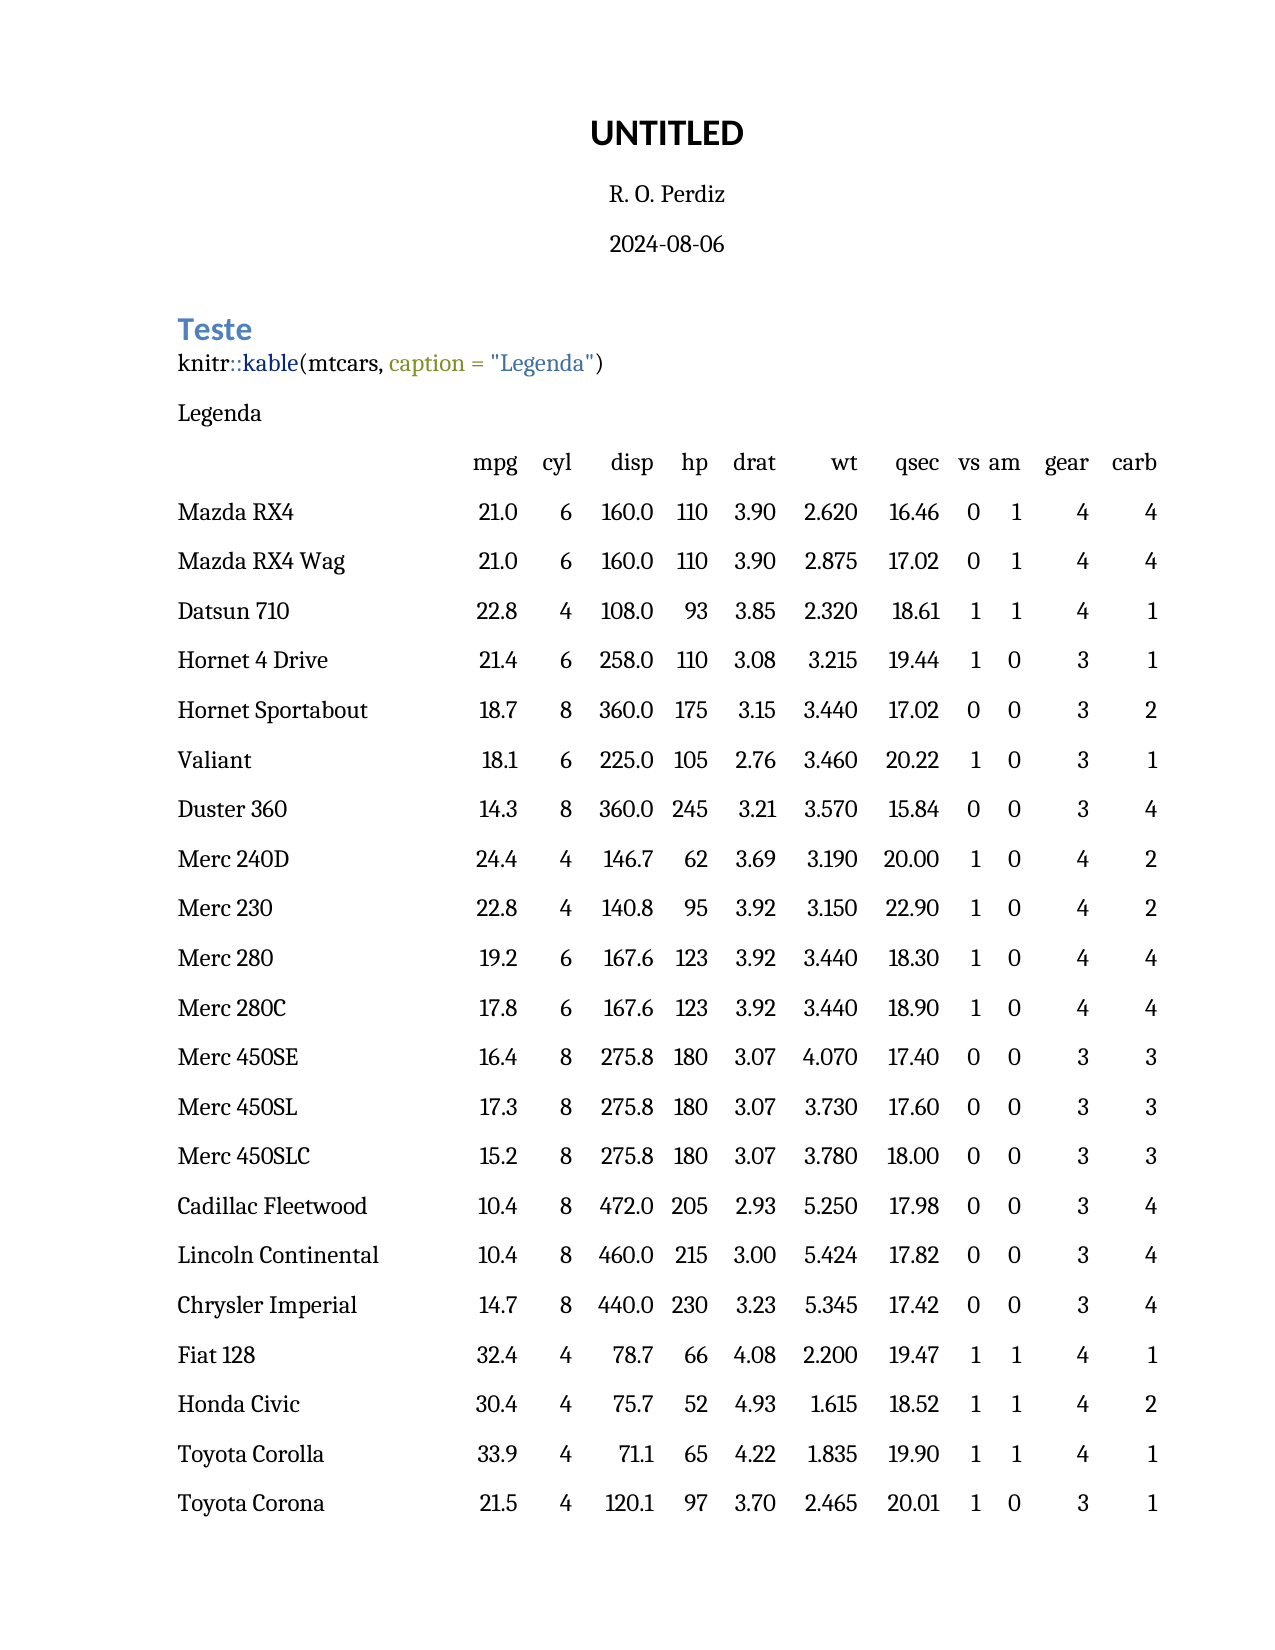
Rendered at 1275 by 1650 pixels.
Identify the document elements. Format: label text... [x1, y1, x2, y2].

table_cell Toyota Corona [177, 1489, 449, 1539]
table_cell 2.875 [776, 547, 857, 597]
table_cell 3 [1021, 1043, 1089, 1093]
table_cell 4.08 [708, 1341, 776, 1390]
text 2024-08-06 [177, 229, 1157, 258]
table_header disp [572, 448, 653, 498]
table_cell 1 [1089, 646, 1157, 696]
table_cell 0 [980, 1291, 1021, 1341]
table_cell 8 [517, 696, 572, 746]
table_cell 3 [1089, 1142, 1157, 1192]
table_cell 1 [939, 1390, 980, 1440]
table_cell 0 [939, 498, 980, 547]
table_cell 4 [1021, 498, 1089, 547]
table_cell 17.42 [858, 1291, 939, 1341]
table_cell 52 [653, 1390, 708, 1440]
table_cell 3.90 [708, 498, 776, 547]
table_cell Toyota Corolla [177, 1440, 449, 1489]
table_cell 16.4 [449, 1043, 517, 1093]
table_cell 4 [517, 894, 572, 944]
table_cell 245 [653, 795, 708, 845]
table_cell 0 [939, 1291, 980, 1341]
table_cell 146.7 [572, 845, 653, 894]
table_cell 3.440 [776, 944, 857, 993]
table_cell Mazda RX4 Wag [177, 547, 449, 597]
table_header drat [708, 448, 776, 498]
table_cell Duster 360 [177, 795, 449, 845]
table_cell 4 [1021, 944, 1089, 993]
table_cell 1 [939, 894, 980, 944]
table_cell 1 [980, 1390, 1021, 1440]
table_cell 3 [1021, 1192, 1089, 1241]
table_cell 2.93 [708, 1192, 776, 1241]
table_cell 215 [653, 1241, 708, 1291]
table_header qsec [858, 448, 939, 498]
table_cell 0 [980, 994, 1021, 1043]
table_cell 3.07 [708, 1043, 776, 1093]
table_header wt [776, 448, 857, 498]
table_cell 3 [1089, 1043, 1157, 1093]
table_cell 8 [517, 1093, 572, 1142]
table_cell 2.465 [776, 1489, 857, 1539]
table_cell 167.6 [572, 994, 653, 1043]
table_cell Mazda RX4 [177, 498, 449, 547]
table_cell 0 [939, 547, 980, 597]
table_cell Merc 280C [177, 994, 449, 1043]
table_cell Merc 450SE [177, 1043, 449, 1093]
table_cell Honda Civic [177, 1390, 449, 1440]
table_cell 3.70 [708, 1489, 776, 1539]
table_cell 3.440 [776, 696, 857, 746]
table_cell 19.44 [858, 646, 939, 696]
table_cell 0 [939, 795, 980, 845]
table_cell 18.1 [449, 746, 517, 795]
table_cell 0 [980, 696, 1021, 746]
table_cell 4 [517, 1440, 572, 1489]
table_cell 6 [517, 646, 572, 696]
table_cell 110 [653, 547, 708, 597]
table_cell 14.3 [449, 795, 517, 845]
table_cell 140.8 [572, 894, 653, 944]
table_cell 20.22 [858, 746, 939, 795]
text R. O. Perdiz [177, 180, 1157, 209]
table_cell 3.215 [776, 646, 857, 696]
table_cell 1 [980, 1440, 1021, 1489]
table_cell 3 [1089, 1093, 1157, 1142]
table_cell 95 [653, 894, 708, 944]
table_cell 3.92 [708, 994, 776, 1043]
table_cell 5.424 [776, 1241, 857, 1291]
table_cell 18.00 [858, 1142, 939, 1192]
table_cell Datsun 710 [177, 597, 449, 646]
table_header vs [939, 448, 980, 498]
table_cell 21.4 [449, 646, 517, 696]
table_cell 108.0 [572, 597, 653, 646]
table_cell 180 [653, 1043, 708, 1093]
table_cell 1 [939, 1489, 980, 1539]
table_cell 2 [1089, 894, 1157, 944]
table_cell 4 [517, 597, 572, 646]
table_cell 16.46 [858, 498, 939, 547]
table_cell 0 [980, 1192, 1021, 1241]
table_cell 0 [980, 1093, 1021, 1142]
table_cell 17.02 [858, 696, 939, 746]
table_cell 180 [653, 1142, 708, 1192]
table_cell 2 [1089, 1390, 1157, 1440]
table_cell 0 [939, 1241, 980, 1291]
table_cell 3 [1021, 1093, 1089, 1142]
subtitle Teste [177, 308, 1157, 349]
table_cell 0 [980, 1489, 1021, 1539]
table_cell 3.780 [776, 1142, 857, 1192]
title Untitled [177, 109, 1157, 155]
table_cell 3.460 [776, 746, 857, 795]
table_cell 18.61 [858, 597, 939, 646]
table_cell 3.85 [708, 597, 776, 646]
table_cell 160.0 [572, 547, 653, 597]
table_cell Lincoln Continental [177, 1241, 449, 1291]
table_cell Chrysler Imperial [177, 1291, 449, 1341]
table_cell 4 [1089, 547, 1157, 597]
table_cell 17.60 [858, 1093, 939, 1142]
table_cell 6 [517, 547, 572, 597]
table_cell 1 [939, 646, 980, 696]
table_cell 2 [1089, 696, 1157, 746]
table_cell 6 [517, 944, 572, 993]
table_cell 472.0 [572, 1192, 653, 1241]
table_cell 1 [980, 547, 1021, 597]
table_cell 4 [1089, 1192, 1157, 1241]
table_cell 0 [980, 746, 1021, 795]
table_cell 21.5 [449, 1489, 517, 1539]
table_cell 4 [1021, 994, 1089, 1043]
table_cell 1 [939, 944, 980, 993]
table_cell 3 [1021, 795, 1089, 845]
table_cell 1 [1089, 746, 1157, 795]
table_cell 3.00 [708, 1241, 776, 1291]
table_cell 3.570 [776, 795, 857, 845]
table_header hp [653, 448, 708, 498]
table_cell Hornet Sportabout [177, 696, 449, 746]
table_cell 230 [653, 1291, 708, 1341]
table_cell 5.345 [776, 1291, 857, 1341]
table_cell 2.200 [776, 1341, 857, 1390]
table_cell 4 [517, 845, 572, 894]
table_cell 22.8 [449, 894, 517, 944]
table_cell 22.8 [449, 597, 517, 646]
table_cell 2.320 [776, 597, 857, 646]
table_cell 8 [517, 1043, 572, 1093]
table_cell Merc 240D [177, 845, 449, 894]
table_cell Merc 280 [177, 944, 449, 993]
table_cell 440.0 [572, 1291, 653, 1341]
table_cell 10.4 [449, 1241, 517, 1291]
table_cell 6 [517, 498, 572, 547]
table_cell 6 [517, 746, 572, 795]
table_cell 1 [939, 994, 980, 1043]
table_cell 97 [653, 1489, 708, 1539]
table_cell 0 [939, 1093, 980, 1142]
table_cell 22.90 [858, 894, 939, 944]
table_cell 4 [1021, 597, 1089, 646]
table_cell 4 [1021, 1390, 1089, 1440]
table_cell 0 [980, 944, 1021, 993]
table_cell 0 [980, 894, 1021, 944]
table_header carb [1089, 448, 1157, 498]
table_cell 360.0 [572, 696, 653, 746]
table_cell 1.615 [776, 1390, 857, 1440]
table_cell 3.92 [708, 894, 776, 944]
table_cell 93 [653, 597, 708, 646]
table_cell 30.4 [449, 1390, 517, 1440]
table_cell 4 [517, 1390, 572, 1440]
table_cell 1 [939, 1440, 980, 1489]
table_cell 0 [939, 1192, 980, 1241]
table_cell 17.3 [449, 1093, 517, 1142]
table_cell Valiant [177, 746, 449, 795]
table_cell 4.93 [708, 1390, 776, 1440]
table_cell 4 [517, 1489, 572, 1539]
table_cell 110 [653, 498, 708, 547]
table_cell 3.07 [708, 1142, 776, 1192]
table_cell 1 [1089, 597, 1157, 646]
table_cell 4 [1021, 547, 1089, 597]
table_cell 0 [980, 646, 1021, 696]
table_cell 5.250 [776, 1192, 857, 1241]
table_cell 3.69 [708, 845, 776, 894]
table_cell 8 [517, 1142, 572, 1192]
table_cell 3.08 [708, 646, 776, 696]
table_cell 4.070 [776, 1043, 857, 1093]
table_cell 32.4 [449, 1341, 517, 1390]
table_cell 71.1 [572, 1440, 653, 1489]
table_cell 1.835 [776, 1440, 857, 1489]
table_cell 225.0 [572, 746, 653, 795]
table_cell 175 [653, 696, 708, 746]
table_cell 3.90 [708, 547, 776, 597]
table_cell 123 [653, 944, 708, 993]
table_cell 17.40 [858, 1043, 939, 1093]
table_cell 0 [980, 845, 1021, 894]
table_cell 275.8 [572, 1142, 653, 1192]
table_cell 65 [653, 1440, 708, 1489]
table_cell 105 [653, 746, 708, 795]
table_cell 4 [1089, 994, 1157, 1043]
table_cell 3 [1021, 646, 1089, 696]
table_cell 78.7 [572, 1341, 653, 1390]
table_cell 2.620 [776, 498, 857, 547]
table_cell 1 [980, 498, 1021, 547]
table_cell 2.76 [708, 746, 776, 795]
table_cell Merc 450SLC [177, 1142, 449, 1192]
table_cell 110 [653, 646, 708, 696]
table_cell 3.150 [776, 894, 857, 944]
table_cell 1 [939, 746, 980, 795]
table_cell 3 [1021, 696, 1089, 746]
table_cell Fiat 128 [177, 1341, 449, 1390]
table_cell 3 [1021, 1489, 1089, 1539]
table_cell Merc 230 [177, 894, 449, 944]
table_cell 1 [1089, 1440, 1157, 1489]
table_cell 167.6 [572, 944, 653, 993]
table_cell 8 [517, 795, 572, 845]
table_cell 6 [517, 994, 572, 1043]
table_cell 3.92 [708, 944, 776, 993]
table_cell 8 [517, 1291, 572, 1341]
table_cell 205 [653, 1192, 708, 1241]
table_cell 75.7 [572, 1390, 653, 1440]
table_cell 1 [939, 597, 980, 646]
table_cell 20.01 [858, 1489, 939, 1539]
table_cell 258.0 [572, 646, 653, 696]
table_header am [980, 448, 1021, 498]
table_header cyl [517, 448, 572, 498]
table_cell 17.82 [858, 1241, 939, 1291]
table_cell 14.7 [449, 1291, 517, 1341]
table_cell 0 [939, 1142, 980, 1192]
table_cell 3.23 [708, 1291, 776, 1341]
table_cell 4 [1021, 1341, 1089, 1390]
table_cell 4 [1021, 845, 1089, 894]
table_cell 4 [1089, 1291, 1157, 1341]
table_cell 24.4 [449, 845, 517, 894]
table_cell 3.21 [708, 795, 776, 845]
table_header [177, 448, 449, 498]
table_cell 3.730 [776, 1093, 857, 1142]
table_cell 160.0 [572, 498, 653, 547]
table_cell Hornet 4 Drive [177, 646, 449, 696]
table_cell 120.1 [572, 1489, 653, 1539]
table_cell 3 [1021, 1241, 1089, 1291]
table_cell 1 [1089, 1489, 1157, 1539]
table_cell 275.8 [572, 1093, 653, 1142]
table_cell 15.84 [858, 795, 939, 845]
table_cell 8 [517, 1241, 572, 1291]
table_cell 3.07 [708, 1093, 776, 1142]
table_cell 0 [980, 1043, 1021, 1093]
table_cell 3.190 [776, 845, 857, 894]
table_cell 8 [517, 1192, 572, 1241]
table_cell Cadillac Fleetwood [177, 1192, 449, 1241]
table_header mpg [449, 448, 517, 498]
table_cell 18.52 [858, 1390, 939, 1440]
table_cell 21.0 [449, 498, 517, 547]
table_cell 4 [1089, 498, 1157, 547]
table_cell 21.0 [449, 547, 517, 597]
table_cell 0 [939, 1043, 980, 1093]
text Legenda [177, 398, 1157, 427]
table_cell 19.2 [449, 944, 517, 993]
table_cell 4 [1089, 1241, 1157, 1291]
table_cell 2 [1089, 845, 1157, 894]
text knitr::kable(mtcars, caption = "Legenda") [177, 349, 1157, 378]
table_cell 18.7 [449, 696, 517, 746]
table_cell 0 [939, 696, 980, 746]
table_cell 3 [1021, 746, 1089, 795]
table_cell 17.98 [858, 1192, 939, 1241]
table_cell 10.4 [449, 1192, 517, 1241]
table_cell 17.8 [449, 994, 517, 1043]
table_cell 0 [980, 1241, 1021, 1291]
table_cell 1 [980, 1341, 1021, 1390]
table_cell 66 [653, 1341, 708, 1390]
table_cell 123 [653, 994, 708, 1043]
table_cell 18.90 [858, 994, 939, 1043]
table_cell 360.0 [572, 795, 653, 845]
table_cell 4 [1089, 944, 1157, 993]
table_cell 20.00 [858, 845, 939, 894]
table_cell 4 [1089, 795, 1157, 845]
table_cell 18.30 [858, 944, 939, 993]
table_cell Merc 450SL [177, 1093, 449, 1142]
table_cell 275.8 [572, 1043, 653, 1093]
table_cell 0 [980, 1142, 1021, 1192]
table_cell 4 [1021, 894, 1089, 944]
table_cell 1 [980, 597, 1021, 646]
table_cell 33.9 [449, 1440, 517, 1489]
table_cell 1 [939, 1341, 980, 1390]
table_cell 3.440 [776, 994, 857, 1043]
table_cell 17.02 [858, 547, 939, 597]
table_cell 460.0 [572, 1241, 653, 1291]
table_cell 4 [517, 1341, 572, 1390]
table_cell 4.22 [708, 1440, 776, 1489]
table_cell 15.2 [449, 1142, 517, 1192]
table_cell 4 [1021, 1440, 1089, 1489]
table_cell 3 [1021, 1142, 1089, 1192]
table_cell 3 [1021, 1291, 1089, 1341]
table_cell 62 [653, 845, 708, 894]
table_cell 1 [1089, 1341, 1157, 1390]
table_cell 19.47 [858, 1341, 939, 1390]
table_cell 1 [939, 845, 980, 894]
table_cell 3.15 [708, 696, 776, 746]
table_cell 0 [980, 795, 1021, 845]
table_cell 180 [653, 1093, 708, 1142]
table_header gear [1021, 448, 1089, 498]
table_cell 19.90 [858, 1440, 939, 1489]
